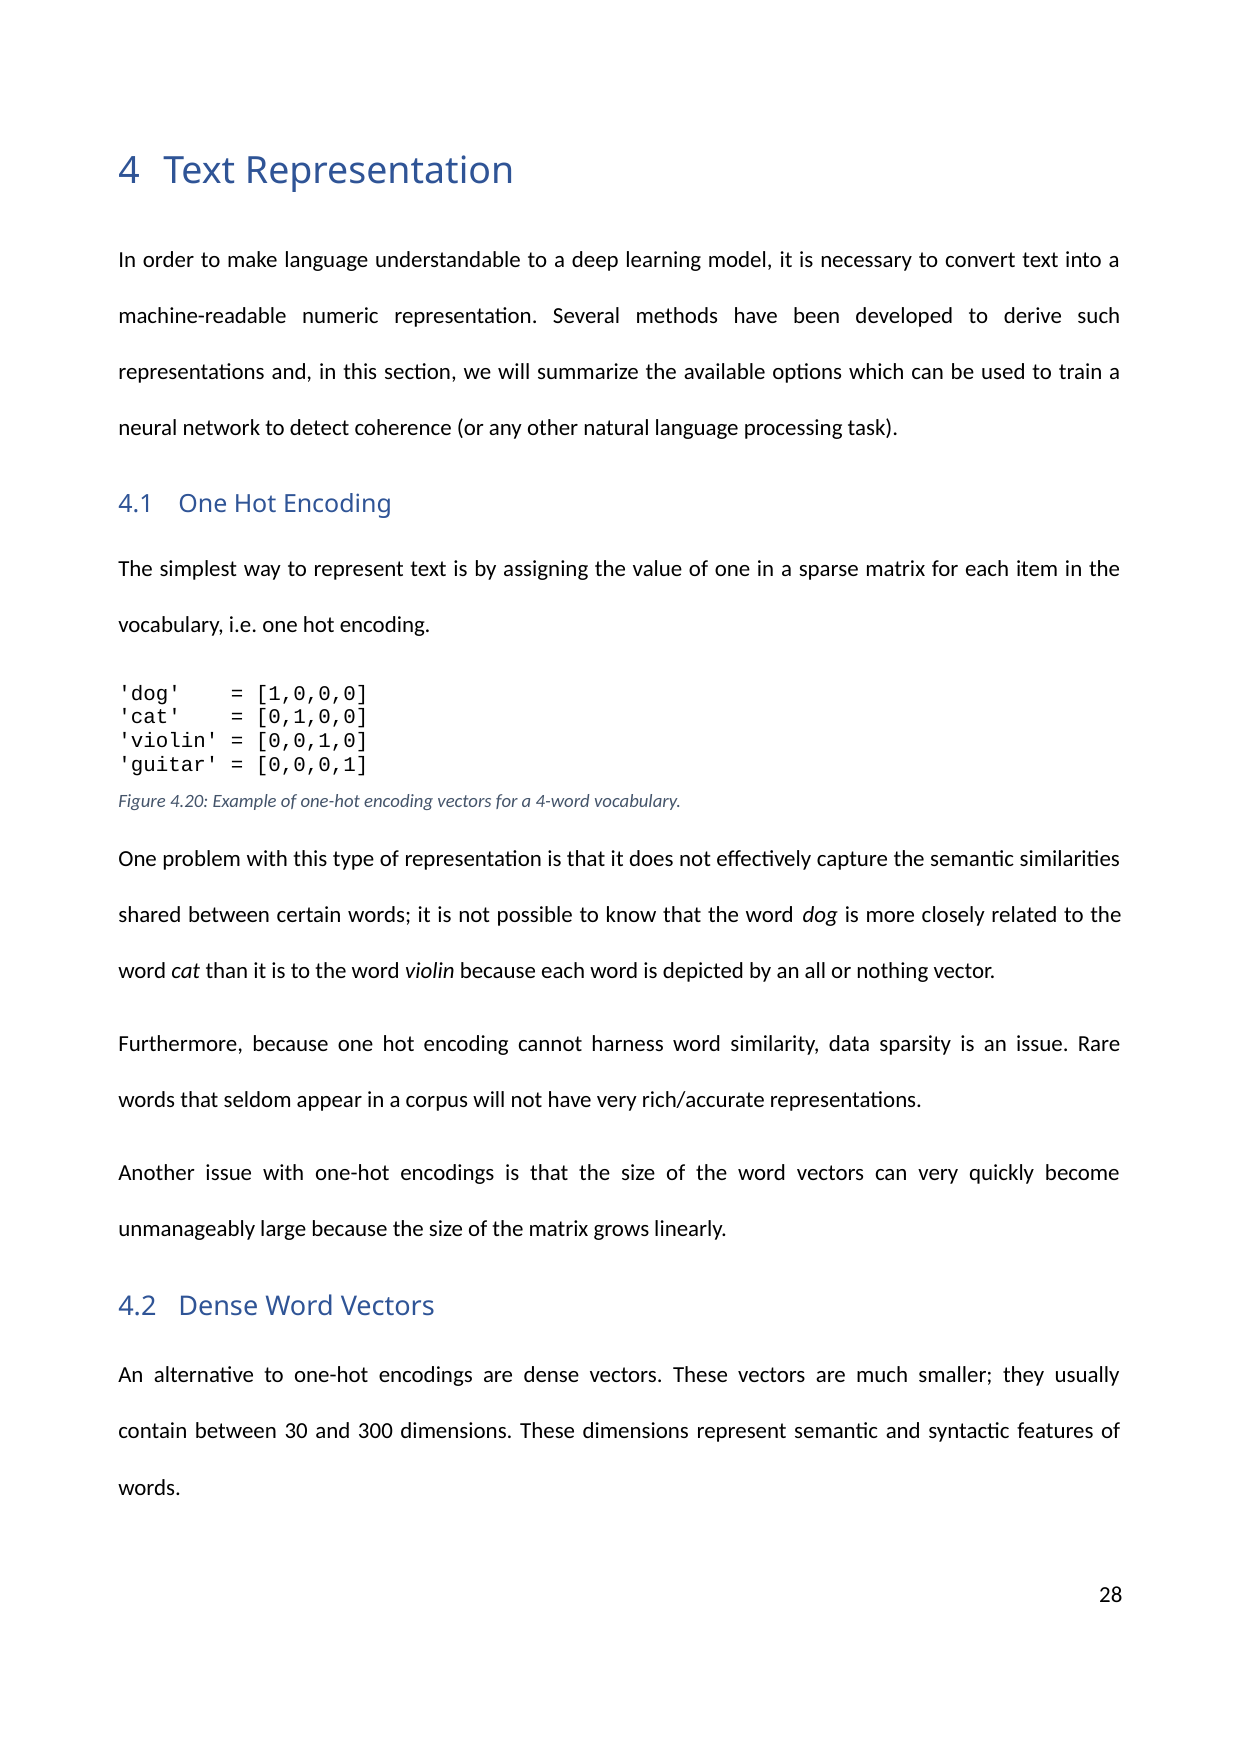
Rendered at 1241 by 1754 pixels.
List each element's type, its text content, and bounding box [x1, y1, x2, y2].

text Another issue with one-hot encodings is that the size of the word vectors can very quickly become unmanageably large because the size of the matrix grows linearly. [118, 1158, 1122, 1242]
text Figure 4.20: Example of one-hot encoding vectors for a 4-word vocabulary. [118, 789, 1122, 812]
text The simplest way to represent text is by assigning the value of one in a sparse matrix for each item in the vocabulary, i.e. one hot encoding. [118, 554, 1122, 638]
subtitle Text Representation [118, 143, 1122, 194]
text Furthermore, because one hot encoding cannot harness word similarity, data sparsity is an issue. Rare words that seldom appear in a corpus will not have very rich/accurate representations. [118, 1029, 1122, 1113]
text 'violin' = [0,0,1,0] [118, 730, 1122, 754]
text 'dog' = [1,0,0,0] [118, 683, 1122, 707]
subtitle Dense Word Vectors [118, 1287, 1122, 1324]
text One problem with this type of representation is that it does not effectively capture the semantic similarities shared between certain words; it is not possible to know that the word dog is more closely related to the word cat than it is to the word violin because each word is depicted by an all or nothing vector. [118, 844, 1122, 984]
text 'guitar' = [0,0,0,1] [118, 754, 1122, 777]
text An alternative to one-hot encodings are dense vectors. These vectors are much smaller; they usually contain between 30 and 300 dimensions. These dimensions represent semantic and syntactic features of words. [118, 1361, 1122, 1501]
subtitle One Hot Encoding [118, 486, 1122, 520]
text 'cat' = [0,1,0,0] [118, 707, 1122, 730]
text In order to make language understandable to a deep learning model, it is necessary to convert text into a machine-readable numeric representation. Several methods have been developed to derive such representations and, in this section, we will summarize the available options which can be used to train a neural network to detect coherence (or any other natural language processing task). [118, 245, 1122, 441]
